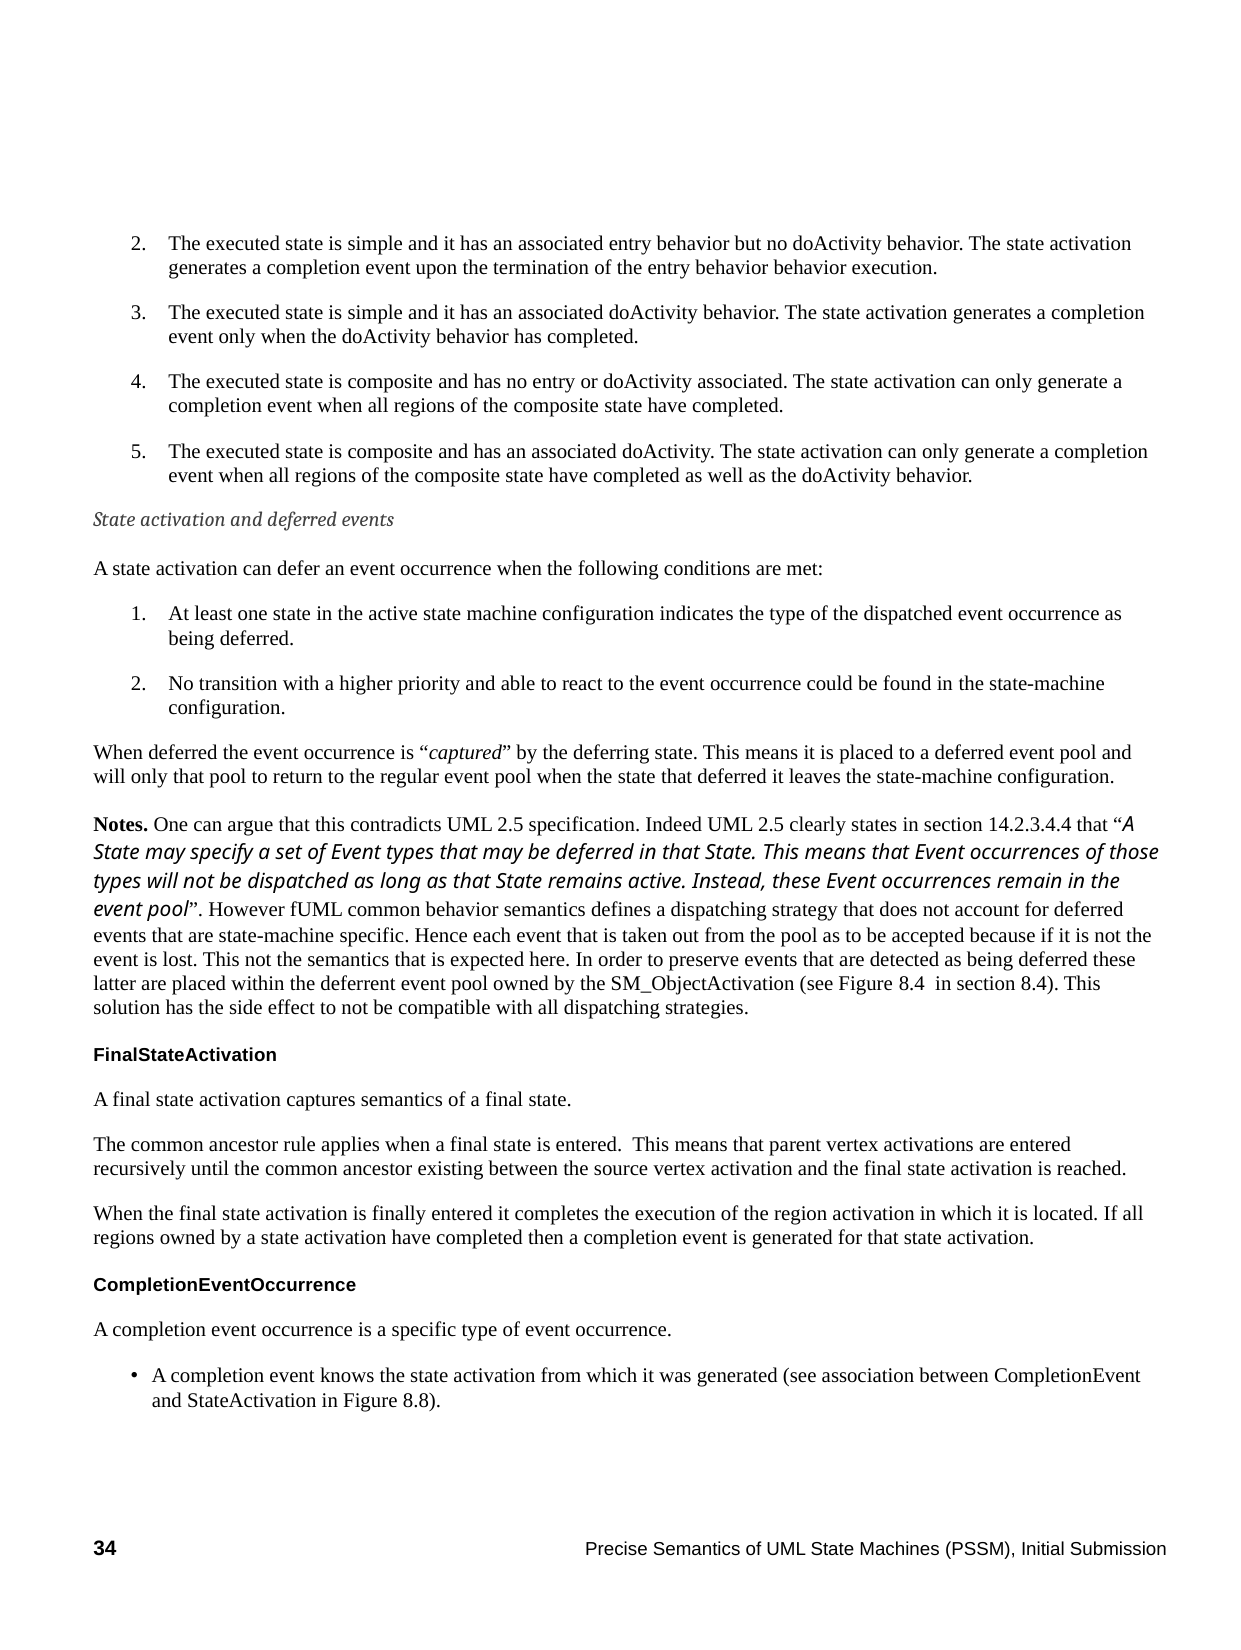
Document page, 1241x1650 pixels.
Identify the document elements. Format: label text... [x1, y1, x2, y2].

text A state activation can defer an event occurrence when the following conditions are met: [93, 556, 1164, 580]
text Notes. One can argue that this contradicts UML 2.5 specification. Indeed UML 2.5 clearly states in section 14.2.3.4.4 that “A State may specify a set of Event types that may be deferred in that State. This means that Event occurrences of those types will not be dispatched as long as that State remains active. Instead, these Event occurrences remain in the event pool”. However fUML common behavior semantics defines a dispatching strategy that does not account for deferred events that are state-machine specific. Hence each event that is taken out from the pool as to be accepted because if it is not the event is lost. This not the semantics that is expected here. In order to preserve events that are detected as being deferred these latter are placed within the deferrent event pool owned by the SM_ObjectActivation (see Figure 8.4 in section 8.4). This solution has the side effect to not be compatible with all dispatching strategies. [93, 809, 1164, 1019]
list The executed state is simple and it has an associated entry behavior but no doActivity behavior. The state activation generates a completion event upon the termination of the entry behavior behavior execution. [131, 231, 1164, 279]
list At least one state in the active state machine configuration indicates the type of the dispatched event occurrence as being deferred. [131, 601, 1164, 649]
subtitle FinalStateActivation [93, 1044, 1164, 1065]
text A final state activation captures semantics of a final state. [93, 1086, 1164, 1111]
subtitle State activation and deferred events [93, 508, 1164, 532]
list The executed state is composite and has no entry or doActivity associated. The state activation can only generate a completion event when all regions of the composite state have completed. [131, 369, 1164, 417]
list No transition with a higher priority and able to react to the event occurrence could be found in the state-machine configuration. [131, 671, 1164, 719]
text When the final state activation is finally entered it completes the execution of the region activation in which it is located. If all regions owned by a state activation have completed then a completion event is generated for that state activation. [93, 1201, 1164, 1249]
text When deferred the event occurrence is “captured” by the deferring state. This means it is placed to a deferred event pool and will only that pool to return to the regular event pool when the state that deferred it leaves the state-machine configuration. [93, 740, 1164, 788]
list The executed state is simple and it has an associated doActivity behavior. The state activation generates a completion event only when the doActivity behavior has completed. [131, 300, 1164, 348]
subtitle CompletionEventOccurrence [93, 1274, 1164, 1295]
text The common ancestor rule applies when a final state is entered. This means that parent vertex activations are entered recursively until the common ancestor existing between the source vertex activation and the final state activation is reached. [93, 1132, 1164, 1180]
list The executed state is composite and has an associated doActivity. The state activation can only generate a completion event when all regions of the composite state have completed as well as the doActivity behavior. [131, 438, 1164, 487]
list A completion event knows the state activation from which it was generated (see association between CompletionEvent and StateActivation in Figure 8.8). [131, 1362, 1164, 1412]
text A completion event occurrence is a specific type of event occurrence. [93, 1316, 1164, 1341]
